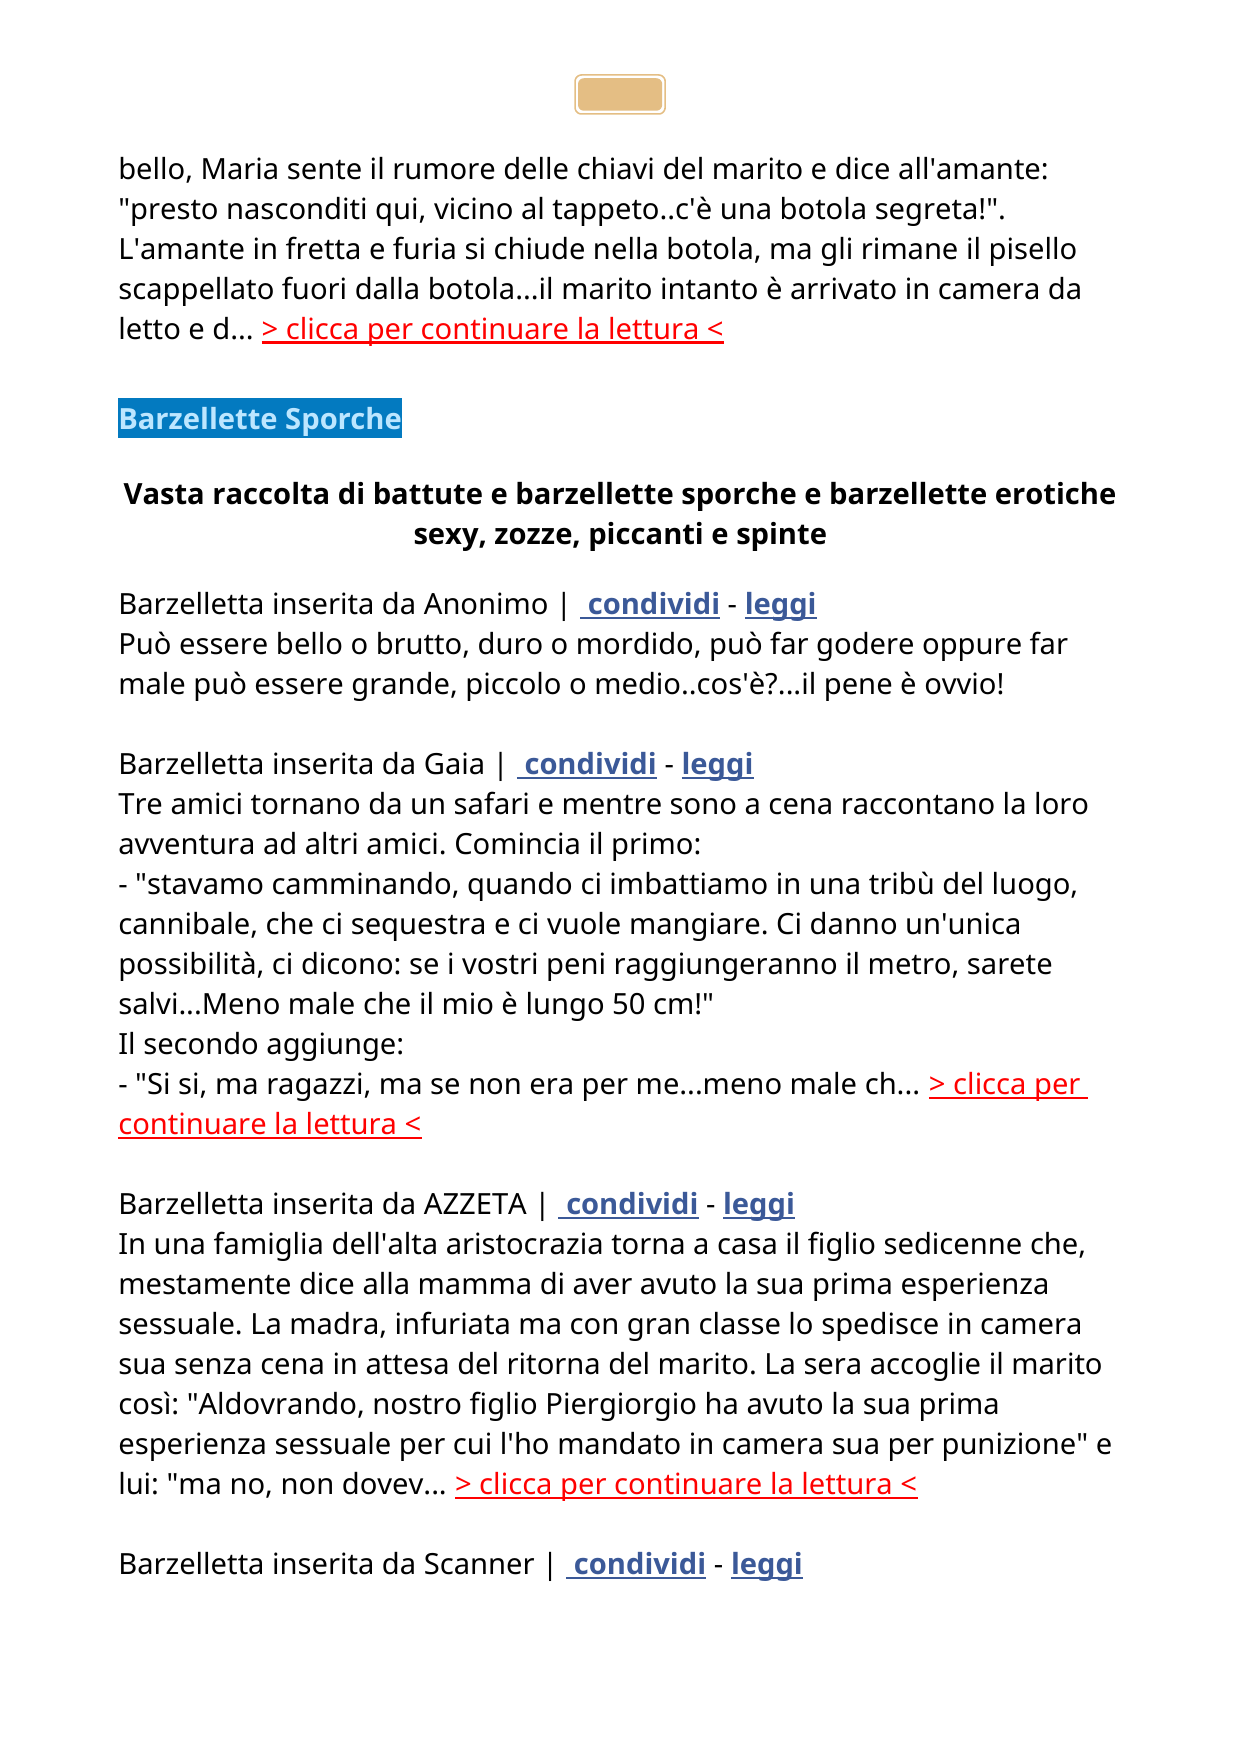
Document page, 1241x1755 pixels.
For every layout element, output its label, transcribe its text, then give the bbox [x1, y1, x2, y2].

text Può essere bello o brutto, duro o mordido, può far godere oppure far male può essere grande, piccolo o medio..cos'è?...il pene è ovvio! [118, 623, 1122, 703]
text Barzelletta inserita da Anonimo | condividi - leggi [118, 583, 1122, 623]
text In una famiglia dell'alta aristocrazia torna a casa il figlio sedicenne che, mestamente dice alla mamma di aver avuto la sua prima esperienza sessuale. La madra, infuriata ma con gran classe lo spedisce in camera sua senza cena in attesa del ritorna del marito. La sera accoglie il marito così: "Aldovrando, nostro figlio Piergiorgio ha avuto la sua prima esperienza sessuale per cui l'ho mandato in camera sua per punizione" e lui: "ma no, non dovev... > clicca per continuare la lettura < [118, 1223, 1122, 1503]
text Vasta raccolta di battute e barzellette sporche e barzellette erotiche sexy, zozze, piccanti e spinte [118, 473, 1122, 553]
text Barzelletta inserita da Scanner | condividi - leggi [118, 1503, 1122, 1583]
text bello, Maria sente il rumore delle chiavi del marito e dice all'amante: "presto nasconditi qui, vicino al tappeto..c'è una botola segreta!". L'amante in fretta e furia si chiude nella botola, ma gli rimane il pisello scappellato fuori dalla botola...il marito intanto è arrivato in camera da letto e d... > clicca per continuare la lettura < [118, 148, 1122, 348]
text Barzelletta inserita da AZZETA | condividi - leggi [118, 1143, 1122, 1223]
text Barzelletta inserita da Gaia | condividi - leggi [118, 703, 1122, 783]
text Tre amici tornano da un safari e mentre sono a cena raccontano la loro avventura ad altri amici. Comincia il primo: - "stavamo camminando, quando ci imbattiamo in una tribù del luogo, cannibale, che ci sequestra e ci vuole mangiare. Ci danno un'unica possibilità, ci dicono: se i vostri peni raggiungeranno il metro, sarete salvi...Meno male che il mio è lungo 50 cm!" Il secondo aggiunge: - "Si si, ma ragazzi, ma se non era per me...meno male ch... > clicca per continuare la lettura < [118, 783, 1122, 1143]
text Barzellette Sporche [118, 398, 1122, 438]
